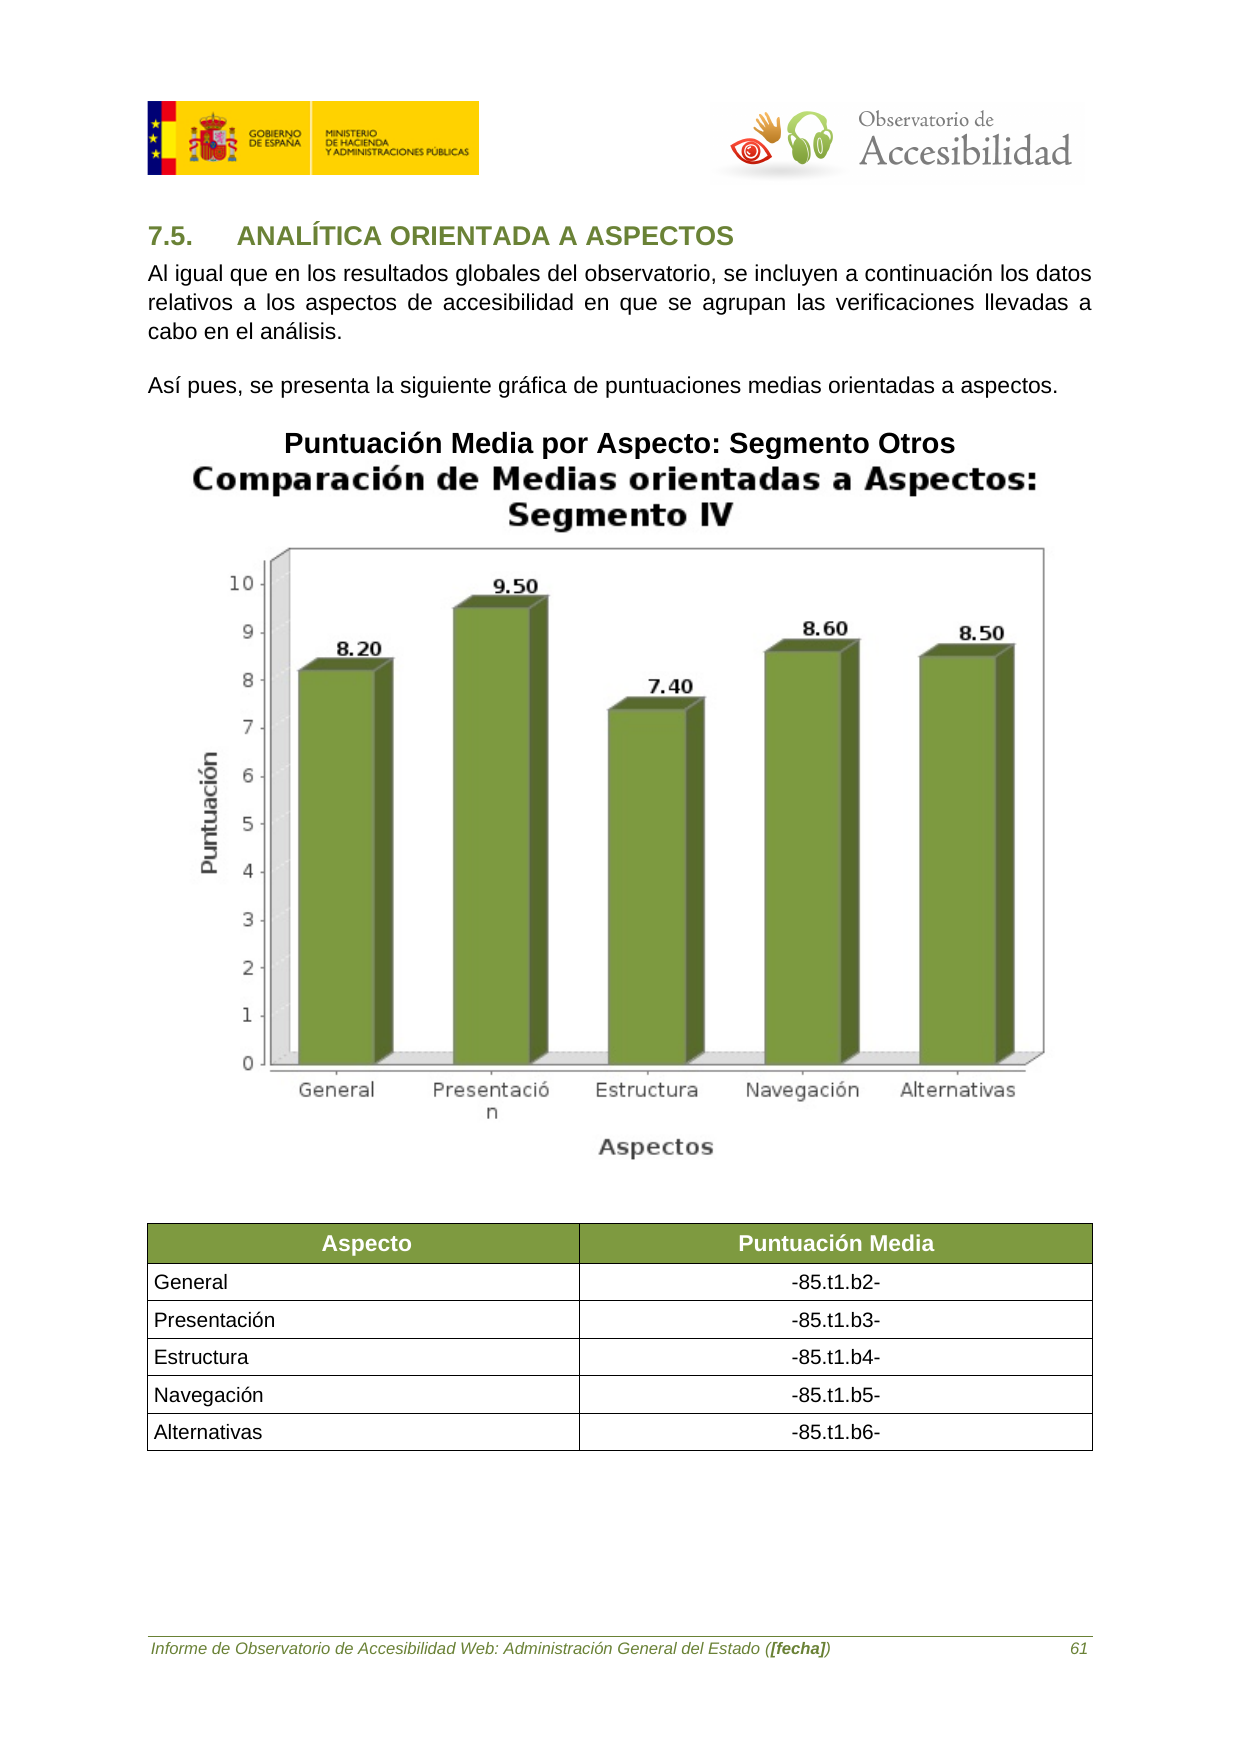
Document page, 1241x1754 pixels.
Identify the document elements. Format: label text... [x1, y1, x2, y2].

table_header Puntuación Media [580, 1224, 1092, 1263]
text Así pues, se presenta la siguiente gráfica de puntuaciones medias orientadas a aspectos. [148, 372, 1092, 398]
table_cell -85.t1.b3- [580, 1301, 1092, 1338]
text Al igual que en los resultados globales del observatorio, se incluyen a continuación los datos relativos a los aspectos de accesibilidad en que se agrupan las verificaciones llevadas a cabo en el análisis. [148, 260, 1092, 344]
table_cell -85.t1.b4- [580, 1339, 1092, 1375]
table_cell -85.t1.b6- [580, 1414, 1092, 1450]
subtitle Analítica orientada a aspectos [148, 220, 1092, 251]
text Puntuación Media por Aspecto: Segmento Otros [148, 426, 1092, 460]
table_cell -85.t1.b5- [580, 1376, 1092, 1413]
table_cell Navegación [148, 1376, 579, 1413]
picture [710, 102, 1086, 185]
table_cell Estructura [148, 1339, 579, 1375]
picture [147, 101, 479, 175]
table_header Aspecto [148, 1224, 579, 1263]
table_cell -85.t1.b2- [580, 1264, 1092, 1300]
picture [178, 459, 1062, 1169]
table_cell Alternativas [148, 1414, 579, 1450]
table_cell Presentación [148, 1301, 579, 1338]
table_cell General [148, 1264, 579, 1300]
